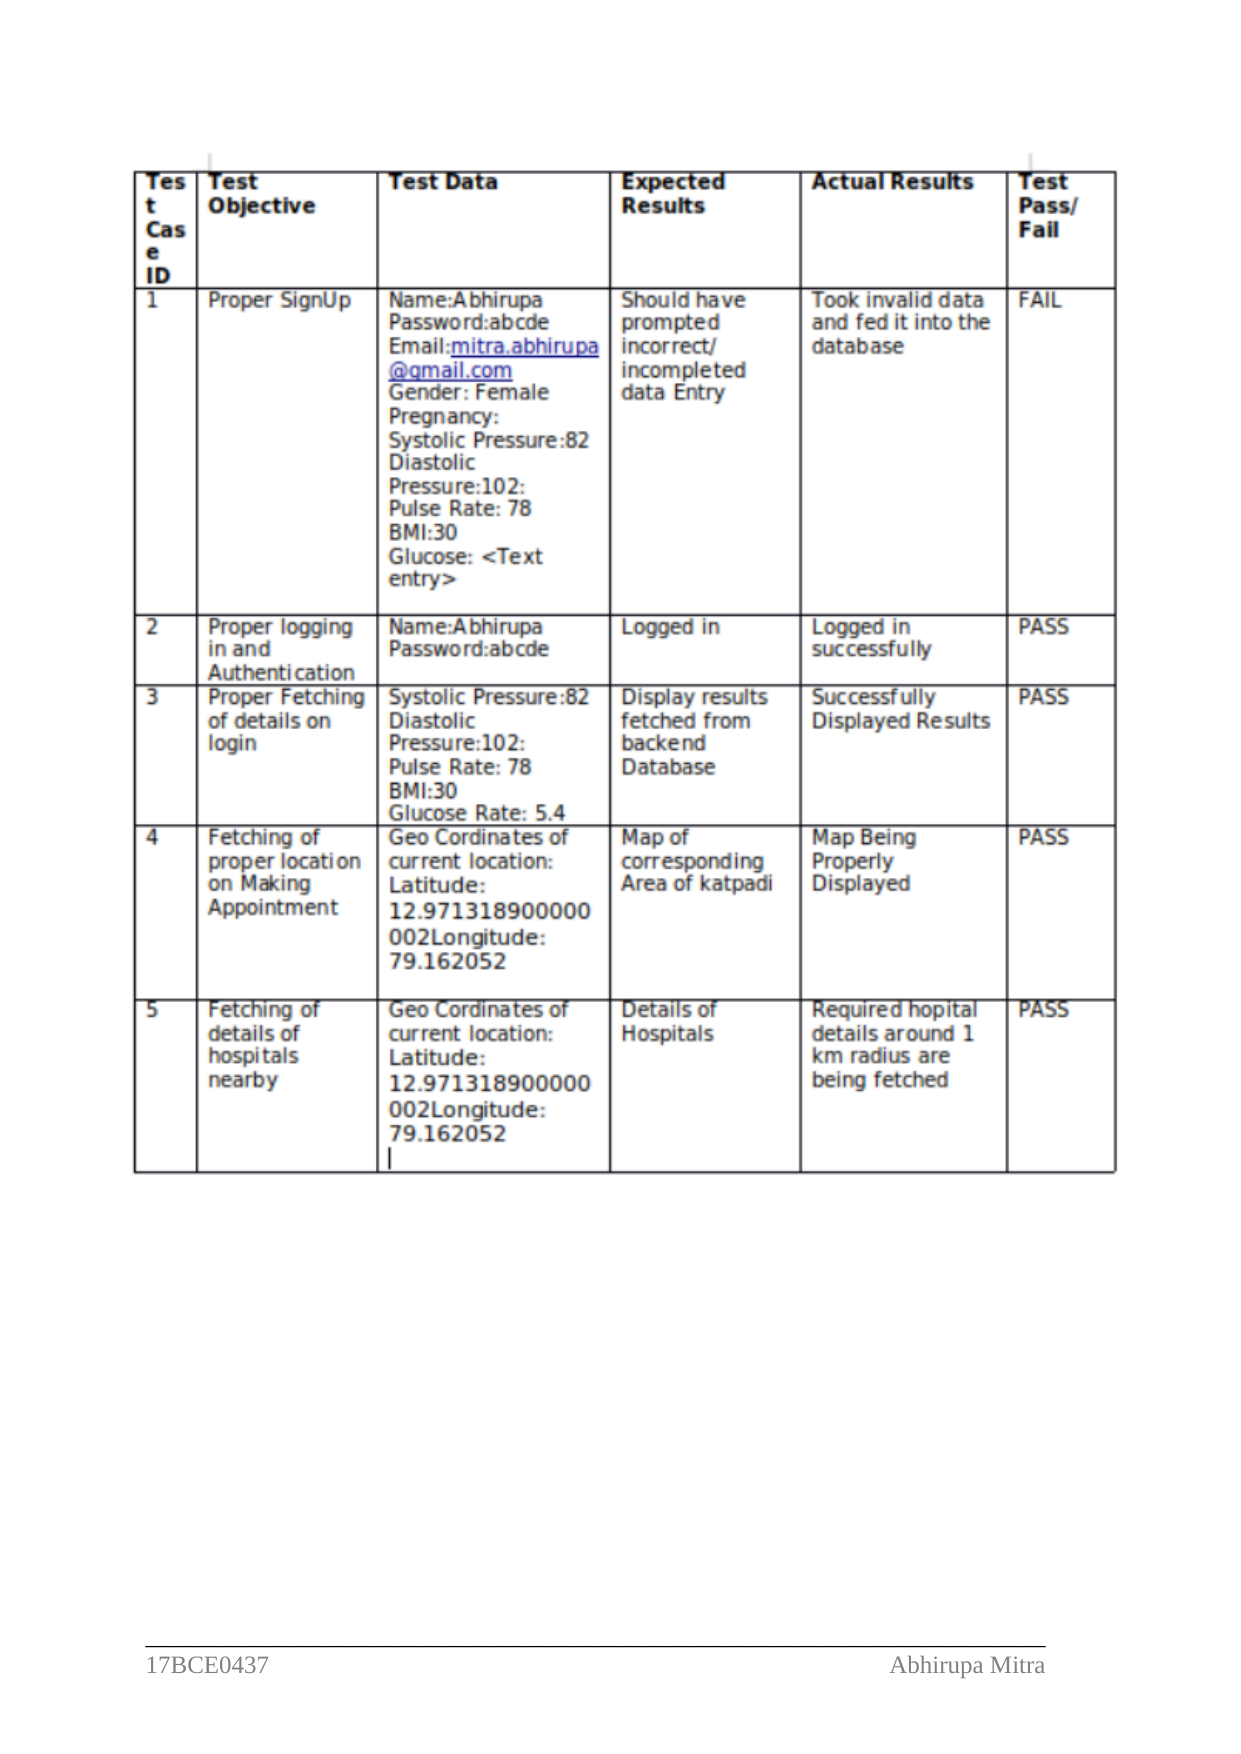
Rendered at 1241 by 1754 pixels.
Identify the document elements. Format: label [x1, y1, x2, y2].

picture [95, 145, 1126, 1212]
